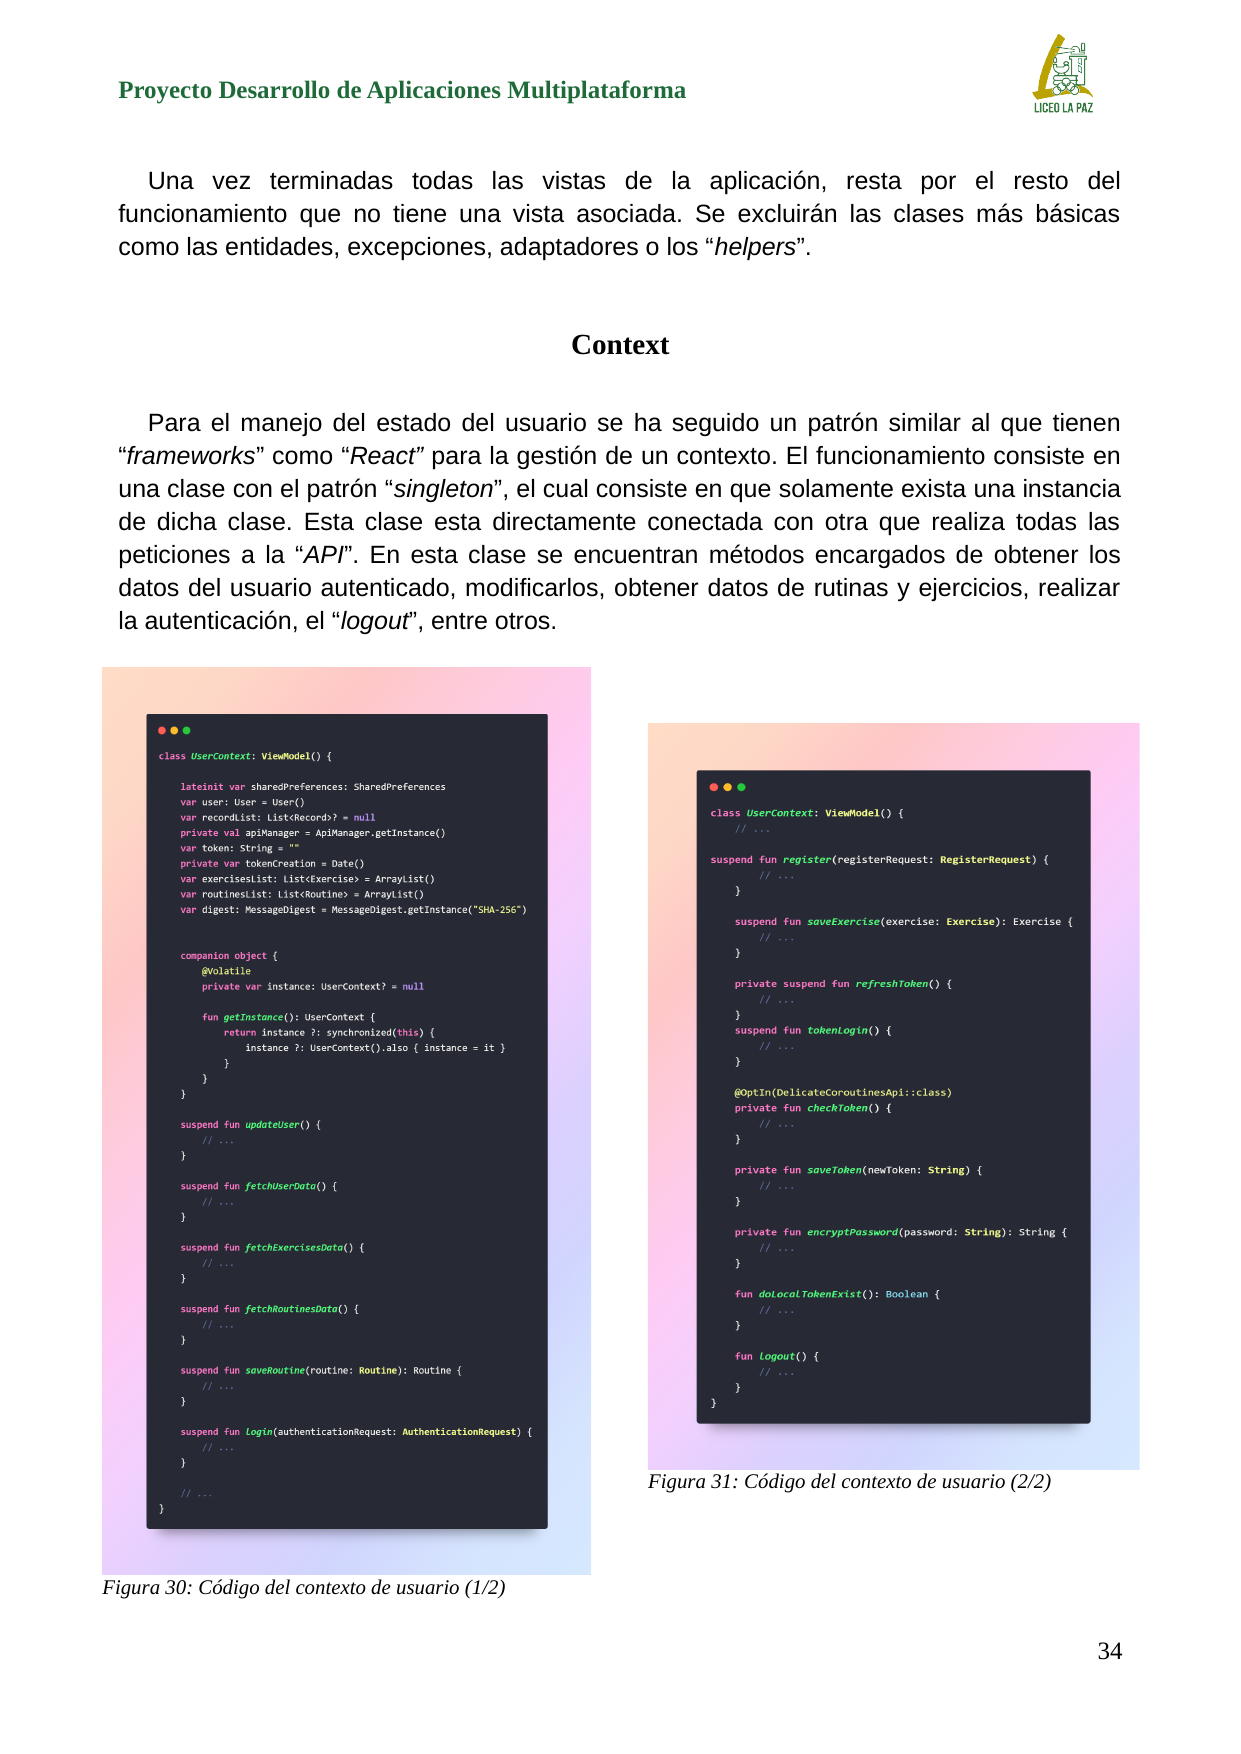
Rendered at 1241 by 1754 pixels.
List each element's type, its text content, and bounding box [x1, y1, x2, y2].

text Figura 31: Código del contexto de usuario (2/2) [648, 1470, 1139, 1493]
text Para el manejo del estado del usuario se ha seguido un patrón similar al que tienen “frameworks” como “React” para la gestión de un contexto. El funcionamiento consiste en una clase con el patrón “singleton”, el cual consiste en que solamente exista una instancia de dicha clase. Esta clase esta directamente conectada con otra que realiza todas las peticiones a la “API”. En esta clase se encuentran métodos encargados de obtener los datos del usuario autenticado, modificarlos, obtener datos de rutinas y ejercicios, realizar la autenticación, el “logout”, entre otros. [118, 408, 1122, 635]
subtitle Context [118, 327, 1122, 361]
picture [102, 667, 592, 1575]
picture [647, 723, 1140, 1470]
text Una vez terminadas todas las vistas de la aplicación, resta por el resto del funcionamiento que no tiene una vista asociada. Se excluirán las clases más básicas como las entidades, excepciones, adaptadores o los “helpers”. [118, 166, 1122, 261]
text Figura 30: Código del contexto de usuario (1/2) [102, 1575, 591, 1599]
picture [1025, 26, 1100, 121]
